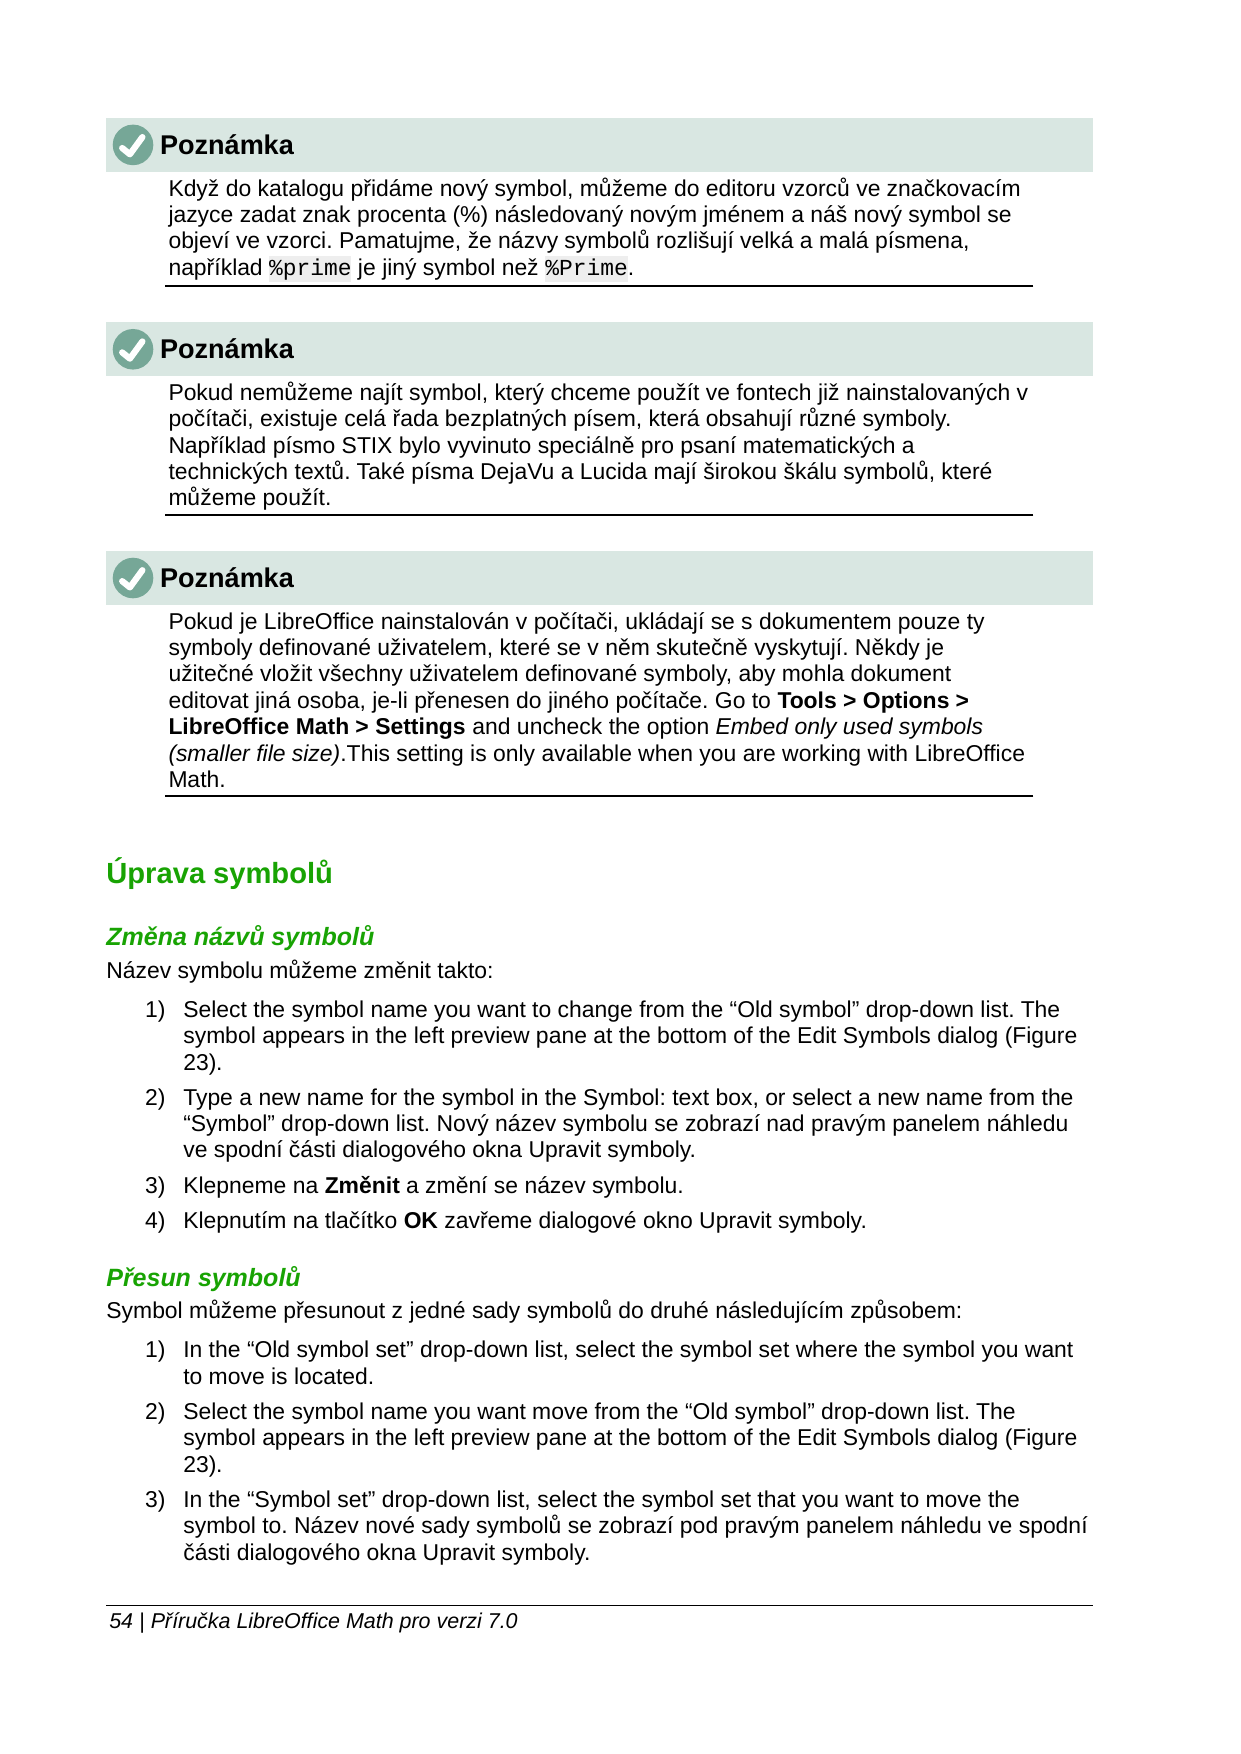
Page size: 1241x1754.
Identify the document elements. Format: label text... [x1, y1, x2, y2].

list In the “Symbol set” drop-down list, select the symbol set that you want to move the symbol to. Název nové sady symbolů se zobrazí pod pravým panelem náhledu ve spodní části dialogového okna Upravit symboly. [165, 1486, 1093, 1565]
subtitle Poznámka [106, 322, 1093, 376]
subtitle Úprava symbolů [106, 856, 1093, 890]
text Symbol můžeme přesunout z jedné sady symbolů do druhé následujícím způsobem: [106, 1297, 1093, 1324]
text Pokud nemůžeme najít symbol, který chceme použít ve fontech již nainstalovaných v počítači, existuje celá řada bezplatných písem, která obsahují různé symboly. Například písmo STIX bylo vyvinuto speciálně pro psaní matematických a technických textů. Také písma DejaVu a Lucida mají širokou škálu symbolů, které můžeme použít. [165, 376, 1033, 514]
subtitle Změna názvů symbolů [106, 922, 1093, 951]
subtitle Poznámka [106, 551, 1093, 605]
text Když do katalogu přidáme nový symbol, můžeme do editoru vzorců ve značkovacím jazyce zadat znak procenta (%) následovaný novým jménem a náš nový symbol se objeví ve vzorci. Pamatujme, že názvy symbolů rozlišují velká a malá písmena, například %prime je jiný symbol než %Prime. [165, 172, 1033, 285]
subtitle Přesun symbolů [106, 1263, 1093, 1291]
list Select the symbol name you want move from the “Old symbol” drop-down list. The symbol appears in the left preview pane at the bottom of the Edit Symbols dialog (Figure 23). [165, 1398, 1093, 1477]
list Klepnutím na tlačítko OK zavřeme dialogové okno Upravit symboly. [165, 1207, 1093, 1233]
list Type a new name for the symbol in the Symbol: text box, or select a new name from the “Symbol” drop-down list. Nový název symbolu se zobrazí nad pravým panelem náhledu ve spodní části dialogového okna Upravit symboly. [165, 1084, 1093, 1163]
text Název symbolu můžeme změnit takto: [106, 957, 1093, 983]
subtitle Poznámka [106, 118, 1093, 172]
list Klepneme na Změnit a změní se název symbolu. [165, 1172, 1093, 1198]
list In the “Old symbol set” drop-down list, select the symbol set where the symbol you want to move is located. [165, 1336, 1093, 1389]
list Select the symbol name you want to change from the “Old symbol” drop-down list. The symbol appears in the left preview pane at the bottom of the Edit Symbols dialog (Figure 23). [165, 996, 1093, 1075]
text Pokud je LibreOffice nainstalován v počítači, ukládají se s dokumentem pouze ty symboly definované uživatelem, které se v něm skutečně vyskytují. Někdy je užitečné vložit všechny uživatelem definované symboly, aby mohla dokument editovat jiná osoba, je-li přenesen do jiného počítače. Go to Tools > Options > LibreOffice Math > Settings and uncheck the option Embed only used symbols (smaller file size).This setting is only available when you are working with LibreOffice Math. [165, 605, 1033, 795]
